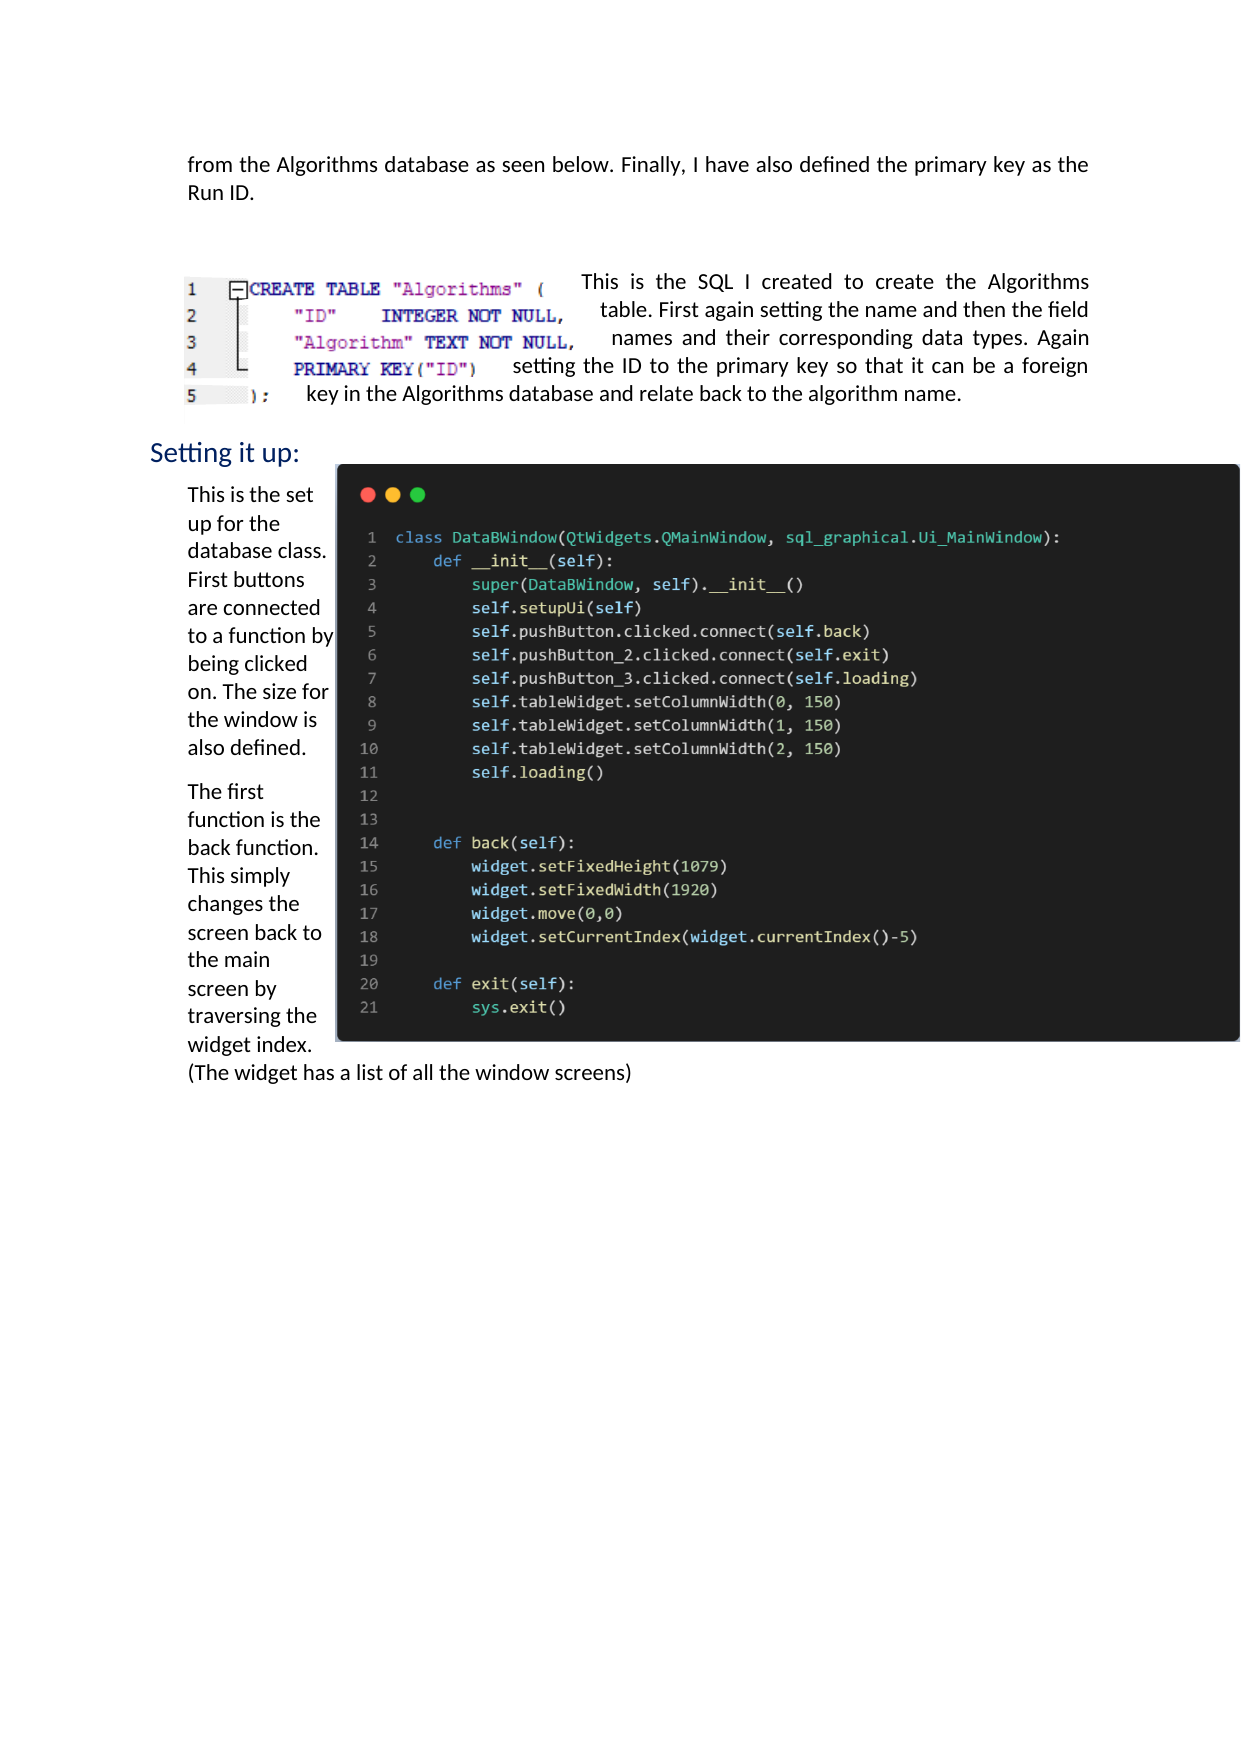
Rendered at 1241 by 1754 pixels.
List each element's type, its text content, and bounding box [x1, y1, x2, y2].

text This is the set up for the database class. First buttons are connected to a function by being clicked on. The size for the window is also defined. [187, 481, 335, 761]
text from the Algorithms database as seen below. Finally, I have also defined the primary key as the Run ID. [187, 150, 1090, 206]
text This is the SQL I created to create the Algorithms table. First again setting the name and then the field names and their corresponding data types. Again setting the ID to the primary key so that it can be a foreign key in the Algorithms database and relate back to the algorithm name. [187, 267, 1090, 407]
text The first function is the back function. This simply changes the screen back to the main screen by traversing the widget index. (The widget has a list of all the window screens) [187, 777, 1090, 1086]
subtitle Setting it up: [150, 434, 1090, 470]
